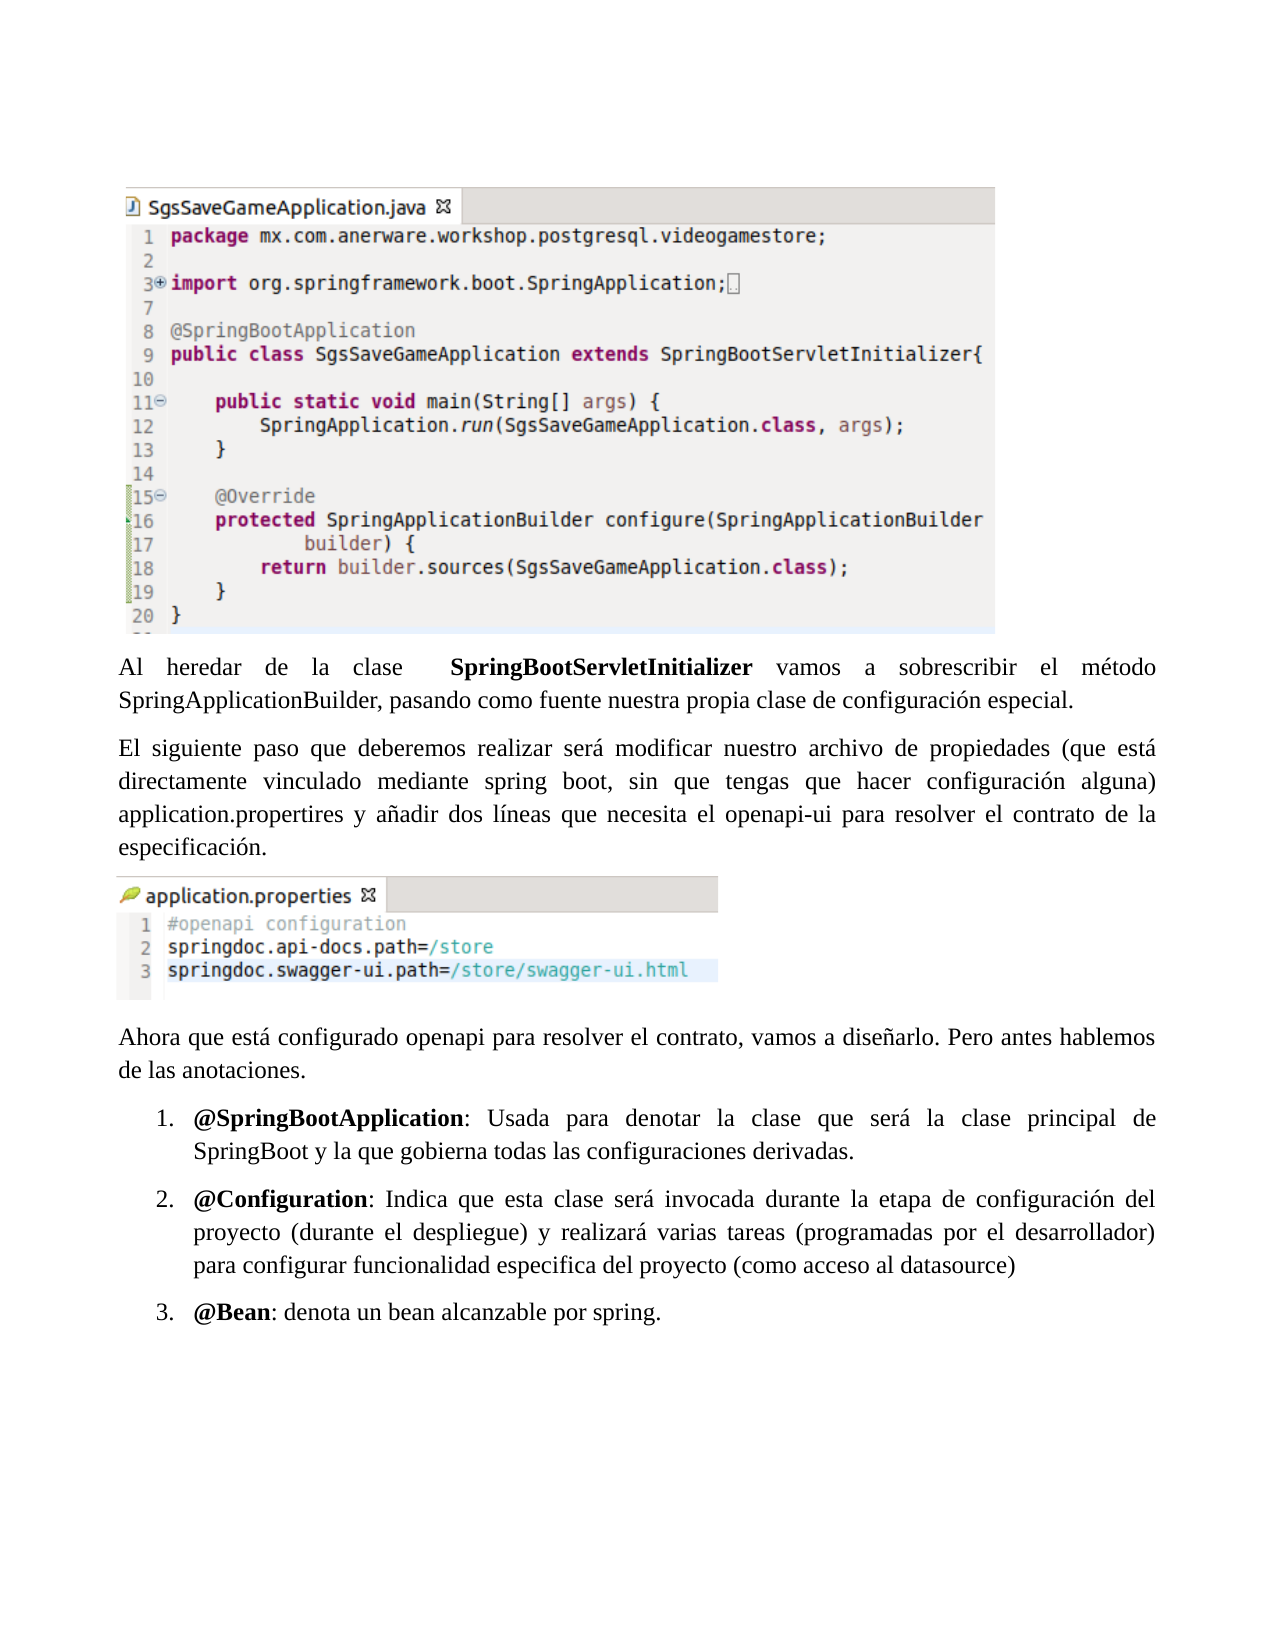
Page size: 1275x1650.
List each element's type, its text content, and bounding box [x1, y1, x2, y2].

text El siguiente paso que deberemos realizar será modificar nuestro archivo de propiedades (que está directamente vinculado mediante spring boot, sin que tengas que hacer configuración alguna) application.propertires y añadir dos líneas que necesita el openapi-ui para resolver el contrato de la especificación. [118, 733, 1157, 861]
list @Configuration: Indica que esta clase será invocada durante la etapa de configuración del proyecto (durante el despliegue) y realizará varias tareas (programadas por el desarrollador) para configurar funcionalidad especifica del proyecto (como acceso al datasource) [156, 1184, 1157, 1278]
text Al heredar de la clase SpringBootServletInitializer vamos a sobrescribir el método SpringApplicationBuilder, pasando como fuente nuestra propia clase de configuración especial. [118, 652, 1157, 714]
list @Bean: denota un bean alcanzable por spring. [156, 1297, 1157, 1326]
text Ahora que está configurado openapi para resolver el contrato, vamos a diseñarlo. Pero antes hablemos de las anotaciones. [118, 1022, 1157, 1084]
picture [125, 187, 996, 634]
picture [116, 876, 719, 1000]
list @SpringBootApplication: Usada para denotar la clase que será la clase principal de SpringBoot y la que gobierna todas las configuraciones derivadas. [156, 1103, 1157, 1165]
